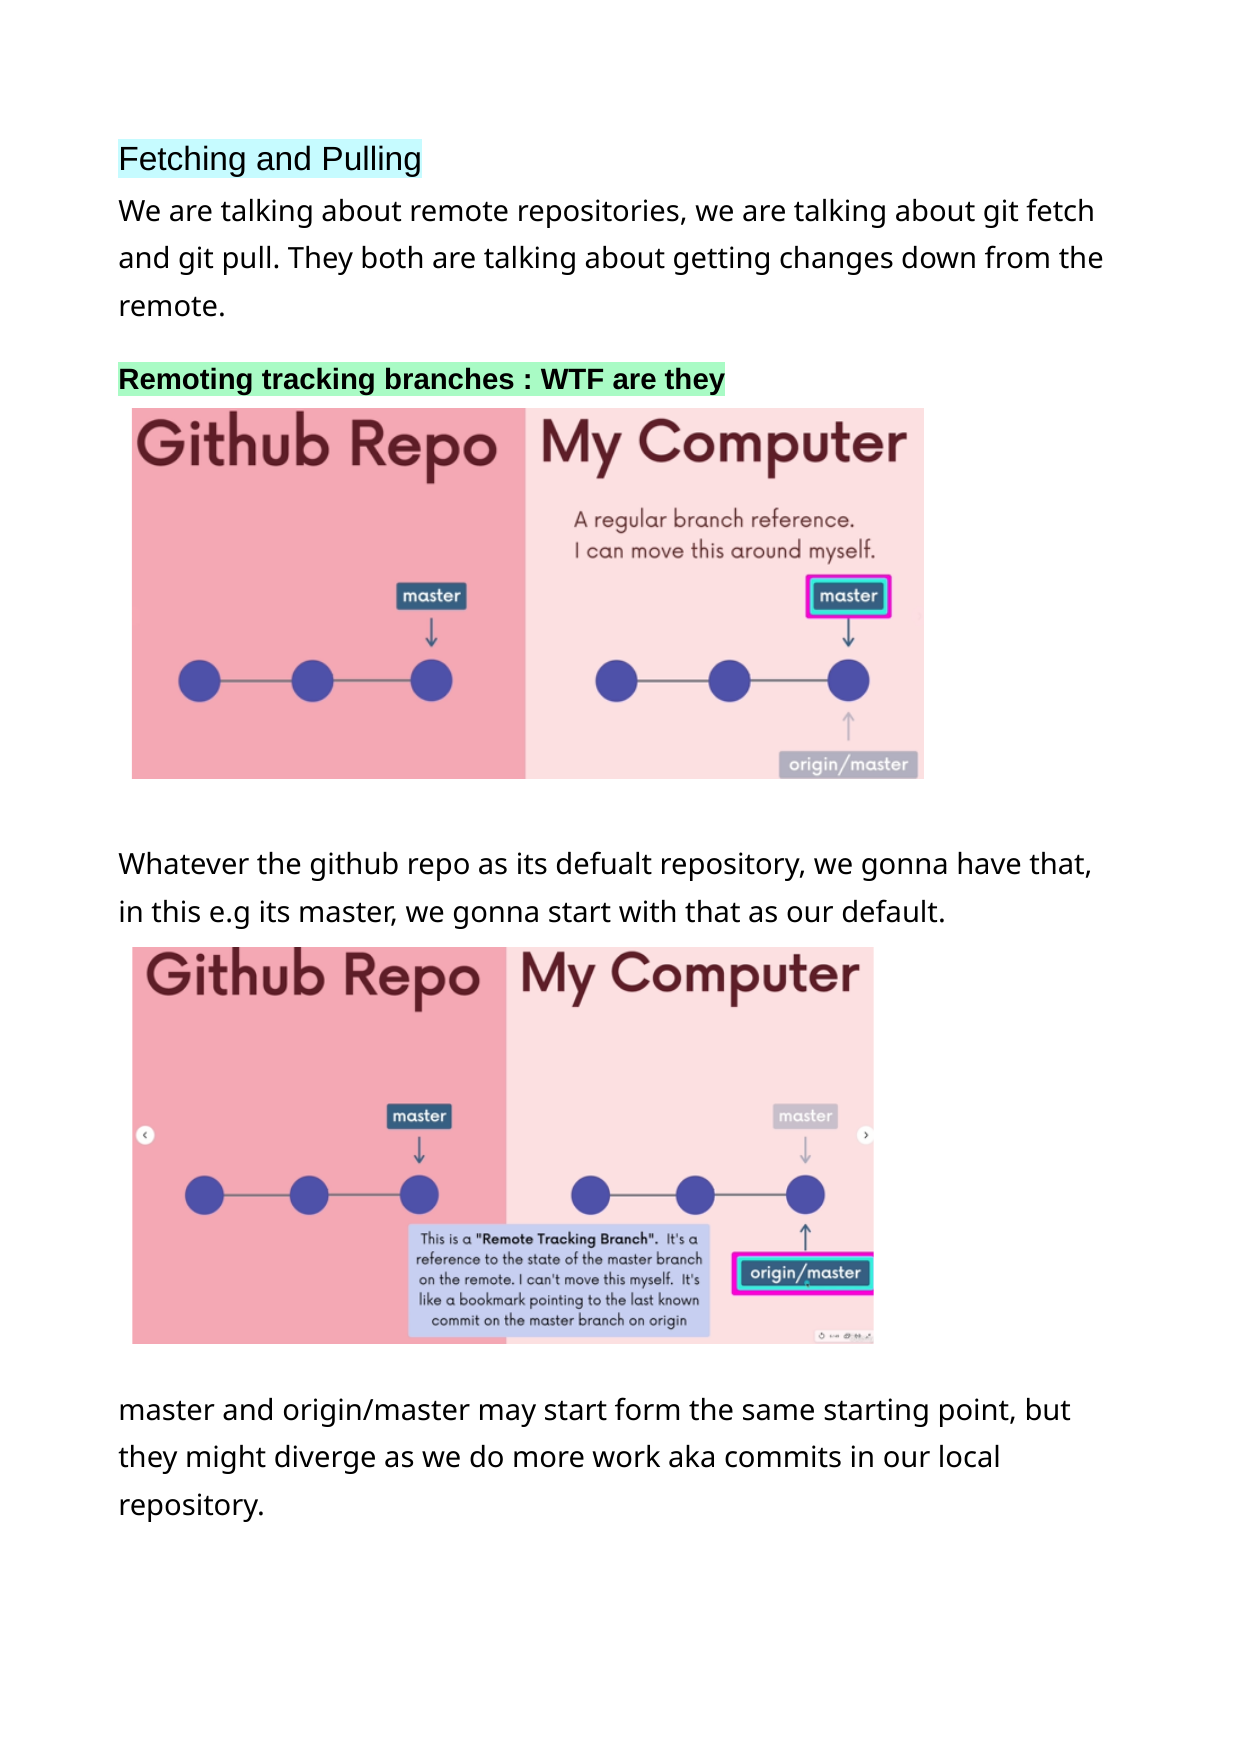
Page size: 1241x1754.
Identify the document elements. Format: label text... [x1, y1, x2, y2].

picture [131, 408, 924, 779]
picture [132, 947, 874, 1344]
text Whatever the github repo as its defualt repository, we gonna have that, in this e.g its master, we gonna start with that as our default. [118, 844, 1122, 931]
subtitle Remoting tracking branches : WTF are they [725, 362, 1122, 396]
text master and origin/master may start form the same starting point, but they might diverge as we do more work aka commits in our local repository. [118, 1389, 1122, 1524]
text We are talking about remote repositories, we are talking about git fetch and git pull. They both are talking about getting changes down from the remote. [118, 190, 1122, 325]
subtitle Fetching and Pulling [422, 139, 1122, 178]
